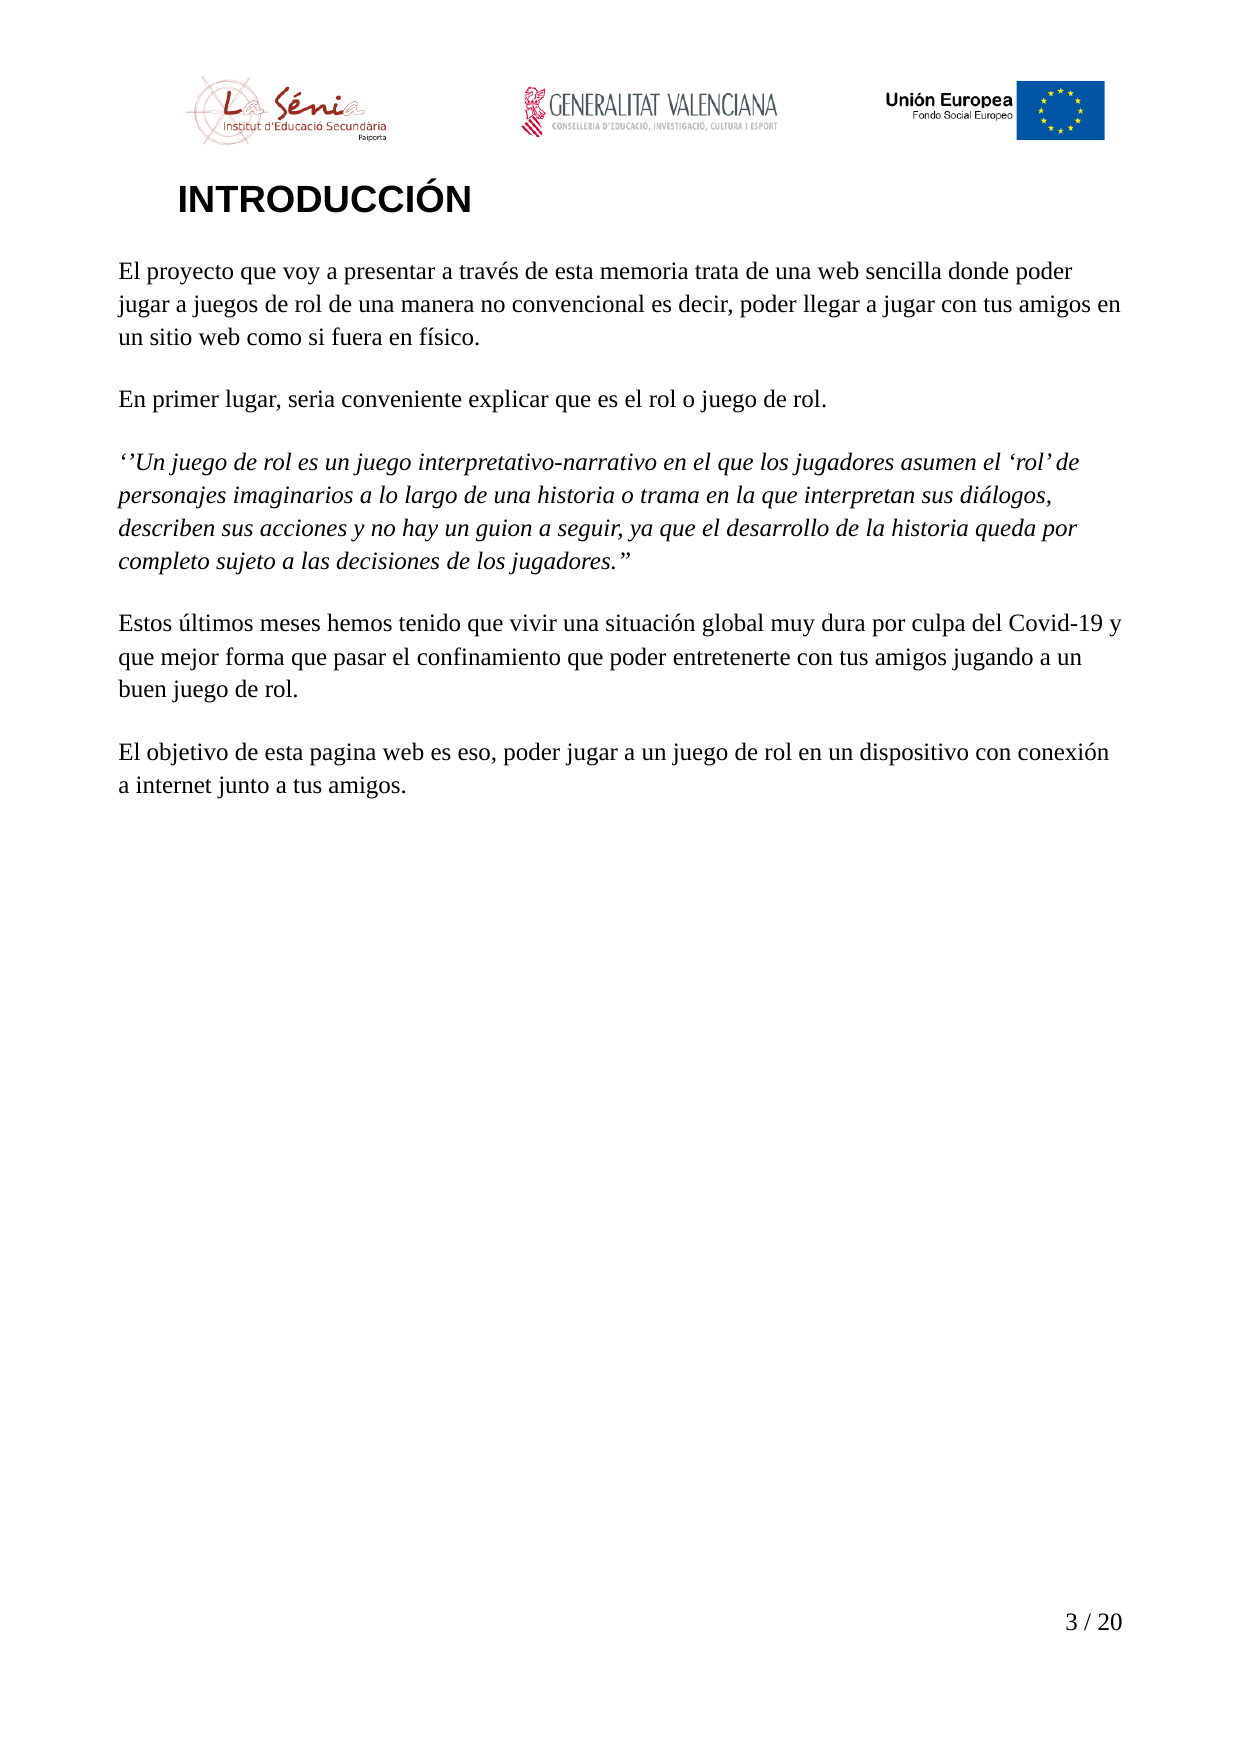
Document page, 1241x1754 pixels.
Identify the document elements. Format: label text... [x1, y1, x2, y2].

text Estos últimos meses hemos tenido que vivir una situación global muy dura por culpa del Covid-19 y que mejor forma que pasar el confinamiento que poder entretenerte con tus amigos jugando a un buen juego de rol. [118, 608, 1122, 703]
text El proyecto que voy a presentar a través de esta memoria trata de una web sencilla donde poder jugar a juegos de rol de una manera no convencional es decir, poder llegar a jugar con tus amigos en un sitio web como si fuera en físico. [118, 256, 1122, 351]
text ‘’Un juego de rol es un juego interpretativo-narrativo en el que los jugadores asumen el ‘rol’ de personajes imaginarios a lo largo de una historia o trama en la que interpretan sus diálogos, describen sus acciones y no hay un guion a seguir, ya que el desarrollo de la historia queda por completo sujeto a las decisiones de los jugadores.’’ [118, 447, 1122, 575]
text En primer lugar, seria conveniente explicar que es el rol o juego de rol. [118, 384, 1122, 413]
text El objetivo de esta pagina web es eso, poder jugar a un juego de rol en un dispositivo con conexión a internet junto a tus amigos. [118, 737, 1122, 799]
subtitle INTRODUCCIÓN [118, 176, 1122, 220]
picture [106, 56, 1111, 166]
